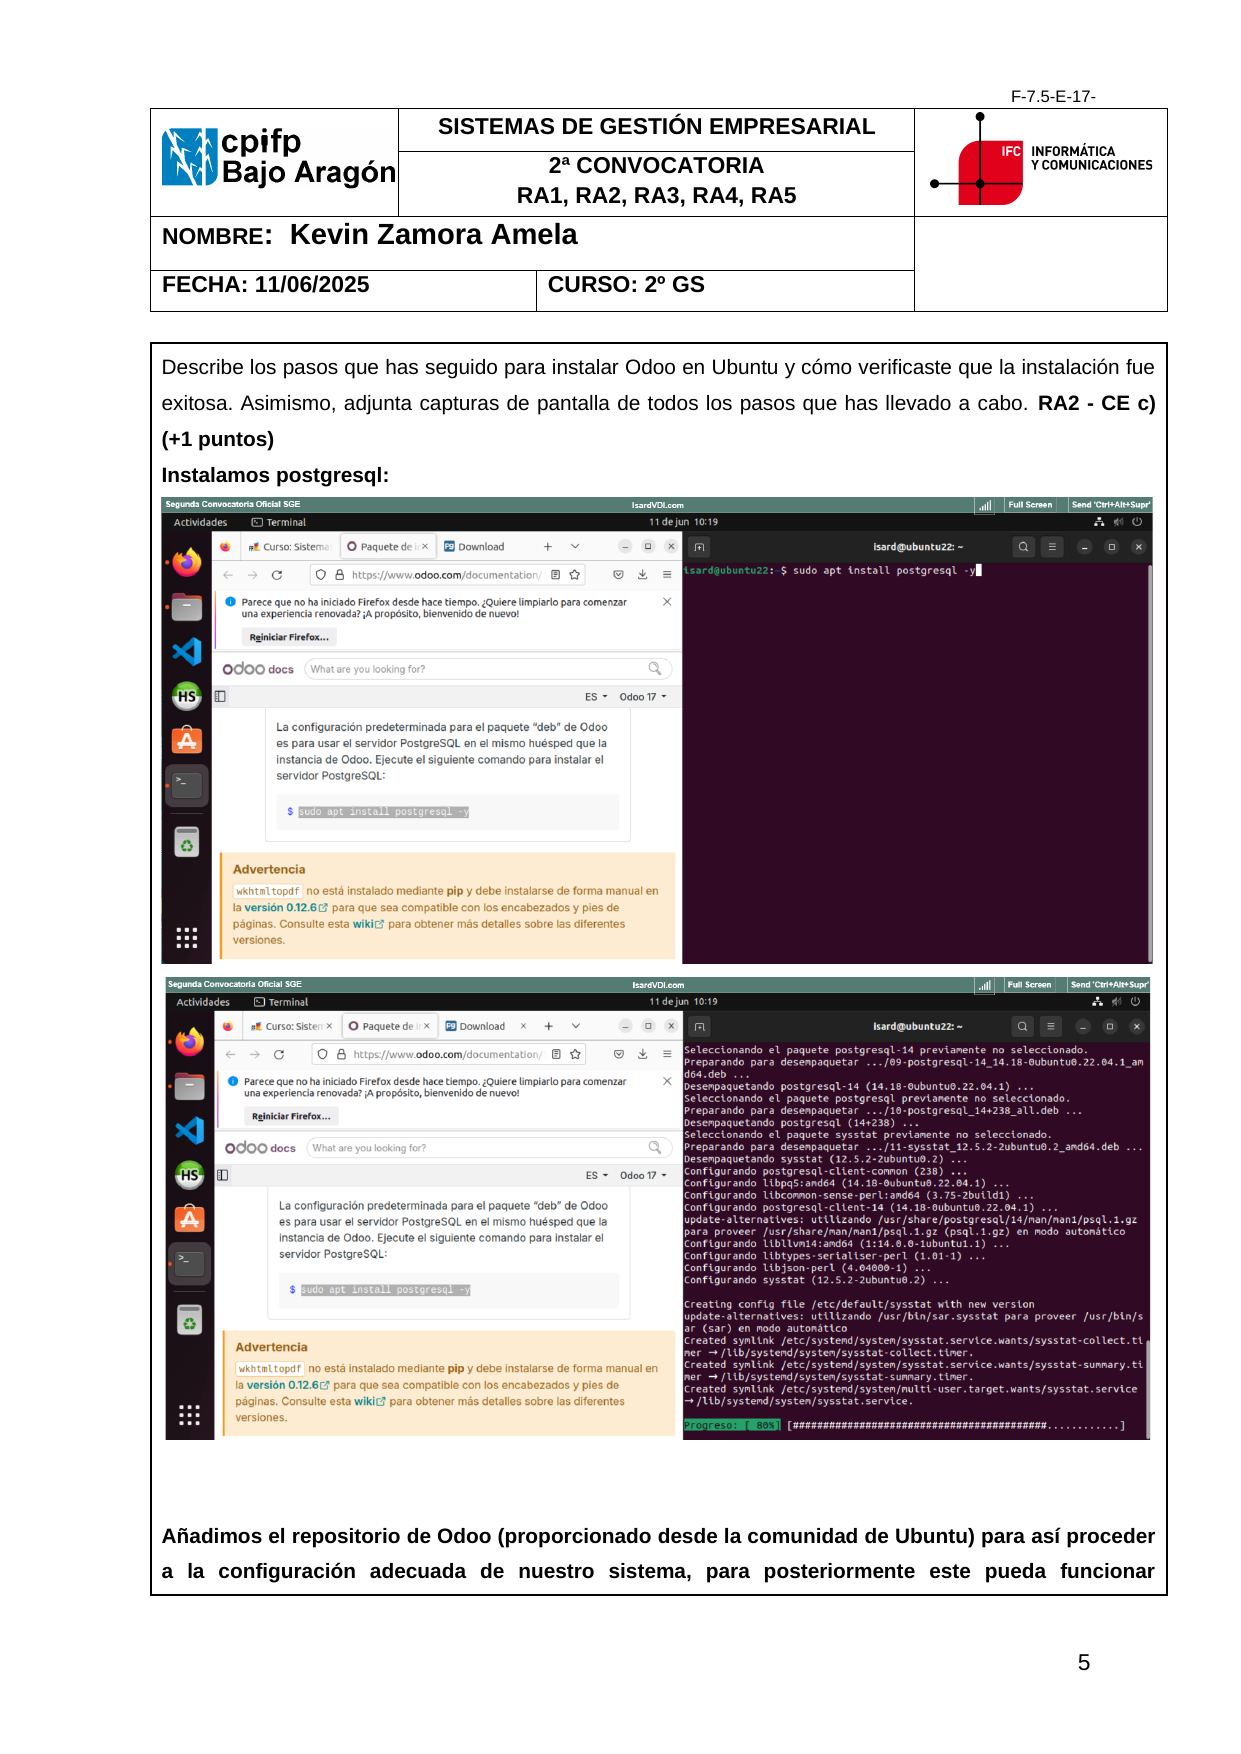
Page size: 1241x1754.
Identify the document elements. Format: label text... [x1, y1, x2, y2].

table_header Describe los pasos que has seguido para instalar Odoo en Ubuntu y cómo verificaste que la instalación fue exitosa. Asimismo, adjunta capturas de pantalla de todos los pasos que has llevado a cabo. RA2 - CE c) (+1 puntos) Instalamos postgresql: Añadimos el repositorio de Odoo (proporcionado desde la comunidad de Ubuntu) para así proceder a la configuración adecuada de nuestro sistema, para posteriormente este pueda funcionar [152, 344, 1166, 1594]
picture [930, 112, 1153, 205]
picture [165, 977, 1150, 1440]
picture [161, 127, 397, 190]
picture [161, 497, 1153, 964]
